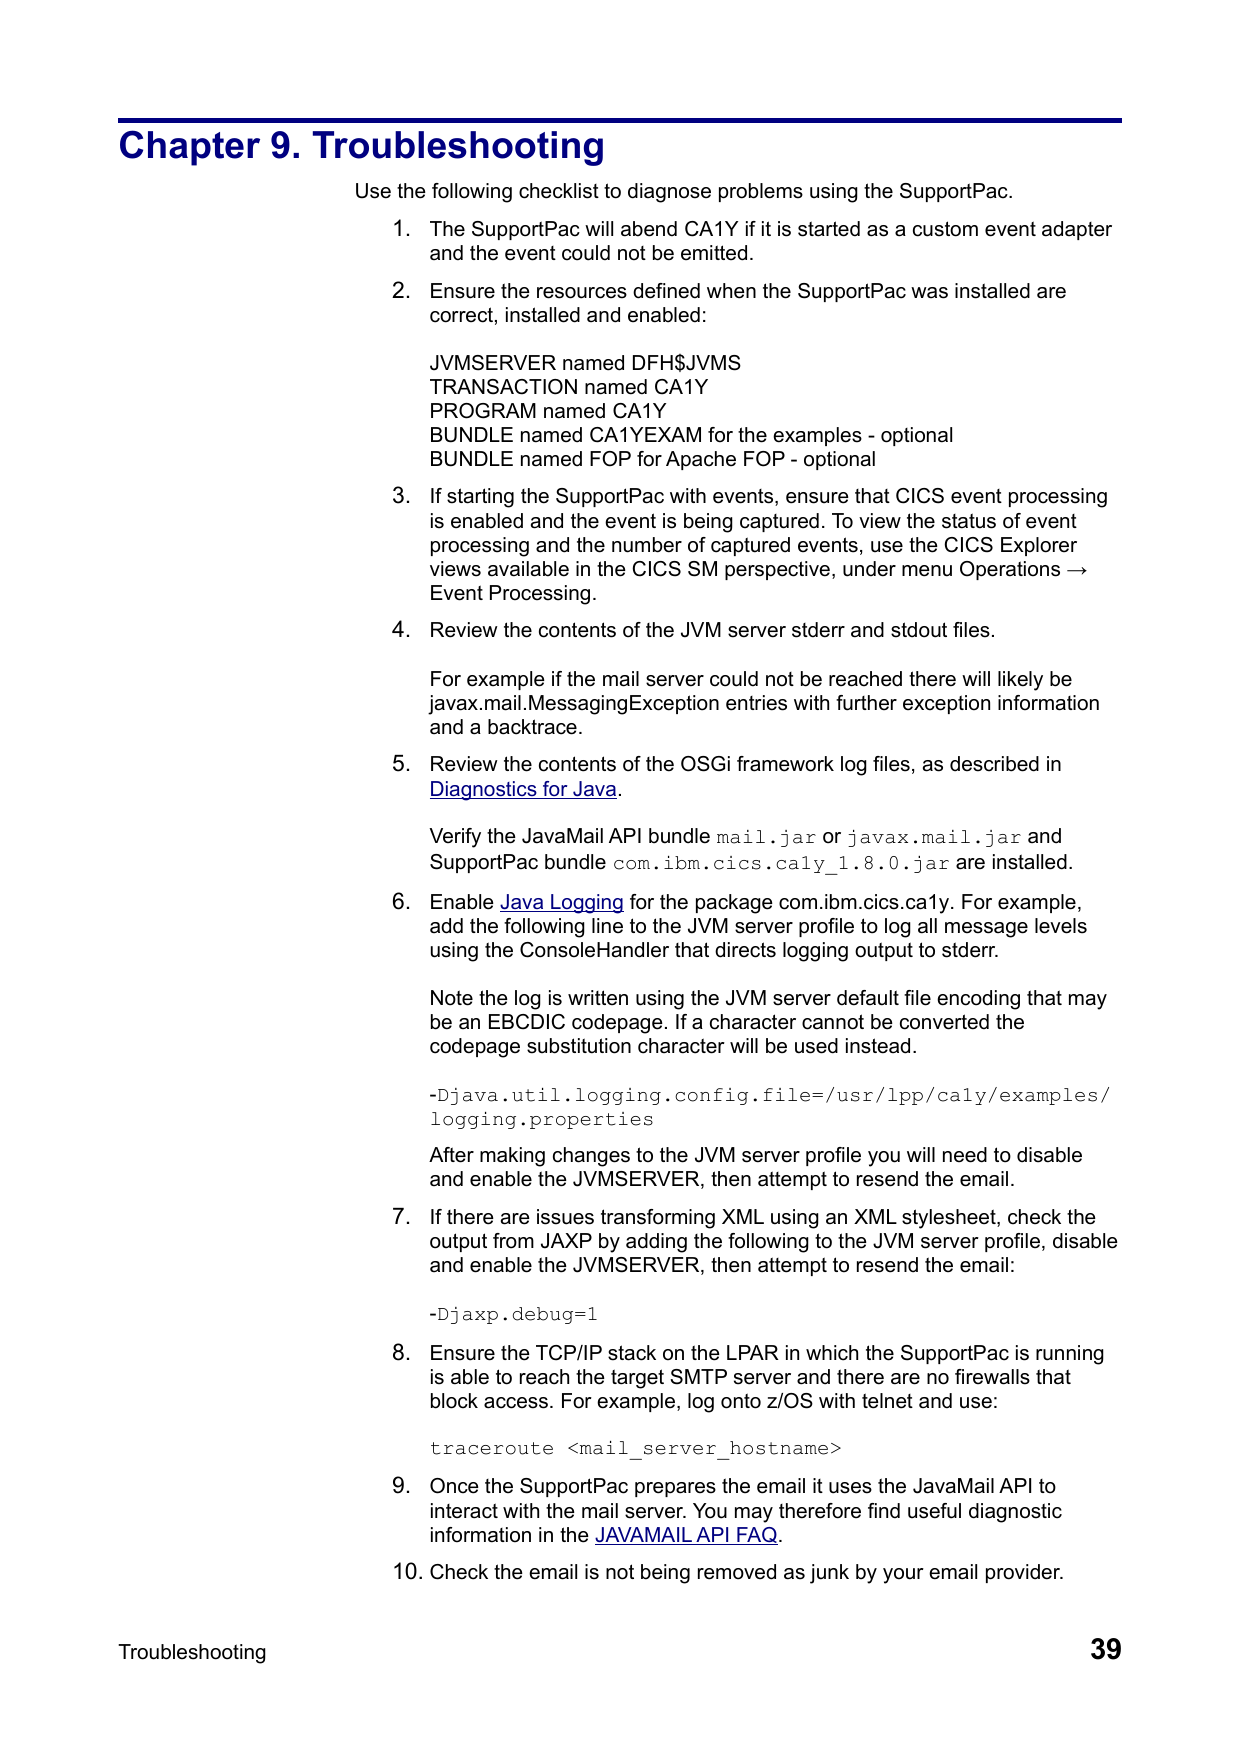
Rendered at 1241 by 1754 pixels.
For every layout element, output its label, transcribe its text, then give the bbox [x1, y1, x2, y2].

subtitle Troubleshooting [118, 123, 1122, 166]
list Enable Java Logging for the package com.ibm.cics.ca1y. For example, add the following line to the JVM server profile to log all message levels using the ConsoleHandler that directs logging output to stderr. Note the log is written using the JVM server default file encoding that may be an EBCDIC codepage. If a character cannot be converted the codepage substitution character will be used instead. ‑Djava.util.logging.config.file=/usr/lpp/ca1y/examples/ logging.properties [392, 888, 1122, 1131]
list If there are issues transforming XML using an XML stylesheet, check the output from JAXP by adding the following to the JVM server profile, disable and enable the JVMSERVER, then attempt to resend the email: ‑Djaxp.debug=1 [392, 1203, 1122, 1327]
list Once the SupportPac prepares the email it uses the JavaMail API to interact with the mail server. You may therefore find useful diagnostic information in the JAVAMAIL API FAQ. [392, 1472, 1122, 1547]
list Check the email is not being removed as junk by your email provider. [392, 1558, 1122, 1585]
list After making changes to the JVM server profile you will need to disable and enable the JVMSERVER, then attempt to resend the email. [392, 1143, 1122, 1191]
list Ensure the TCP/IP stack on the LPAR in which the SupportPac is running is able to reach the target SMTP server and there are no firewalls that block access. For example, log onto z/OS with telnet and use: traceroute <mail_server_hostname> [392, 1339, 1122, 1461]
text Use the following checklist to diagnose problems using the SupportPac. [354, 179, 1122, 203]
list The SupportPac will abend CA1Y if it is started as a custom event adapter and the event could not be emitted. [392, 214, 1122, 265]
list If starting the SupportPac with events, ensure that CICS event processing is enabled and the event is being captured. To view the status of event processing and the number of captured events, use the CICS Explorer views available in the CICS SM perspective, under menu Operations → Event Processing. [392, 482, 1122, 605]
list Review the contents of the OSGi framework log files, as described in Diagnostics for Java. Verify the JavaMail API bundle mail.jar or javax.mail.jar and SupportPac bundle com.ibm.cics.ca1y_1.8.0.jar are installed. [392, 750, 1122, 876]
list Review the contents of the JVM server stderr and stdout files. For example if the mail server could not be reached there will likely be javax.mail.MessagingException entries with further exception information and a backtrace. [392, 616, 1122, 739]
list Ensure the resources defined when the SupportPac was installed are correct, installed and enabled: JVMSERVER named DFH$JVMS TRANSACTION named CA1Y PROGRAM named CA1Y BUNDLE named CA1YEXAM for the examples - optional BUNDLE named FOP for Apache FOP - optional [392, 277, 1122, 471]
